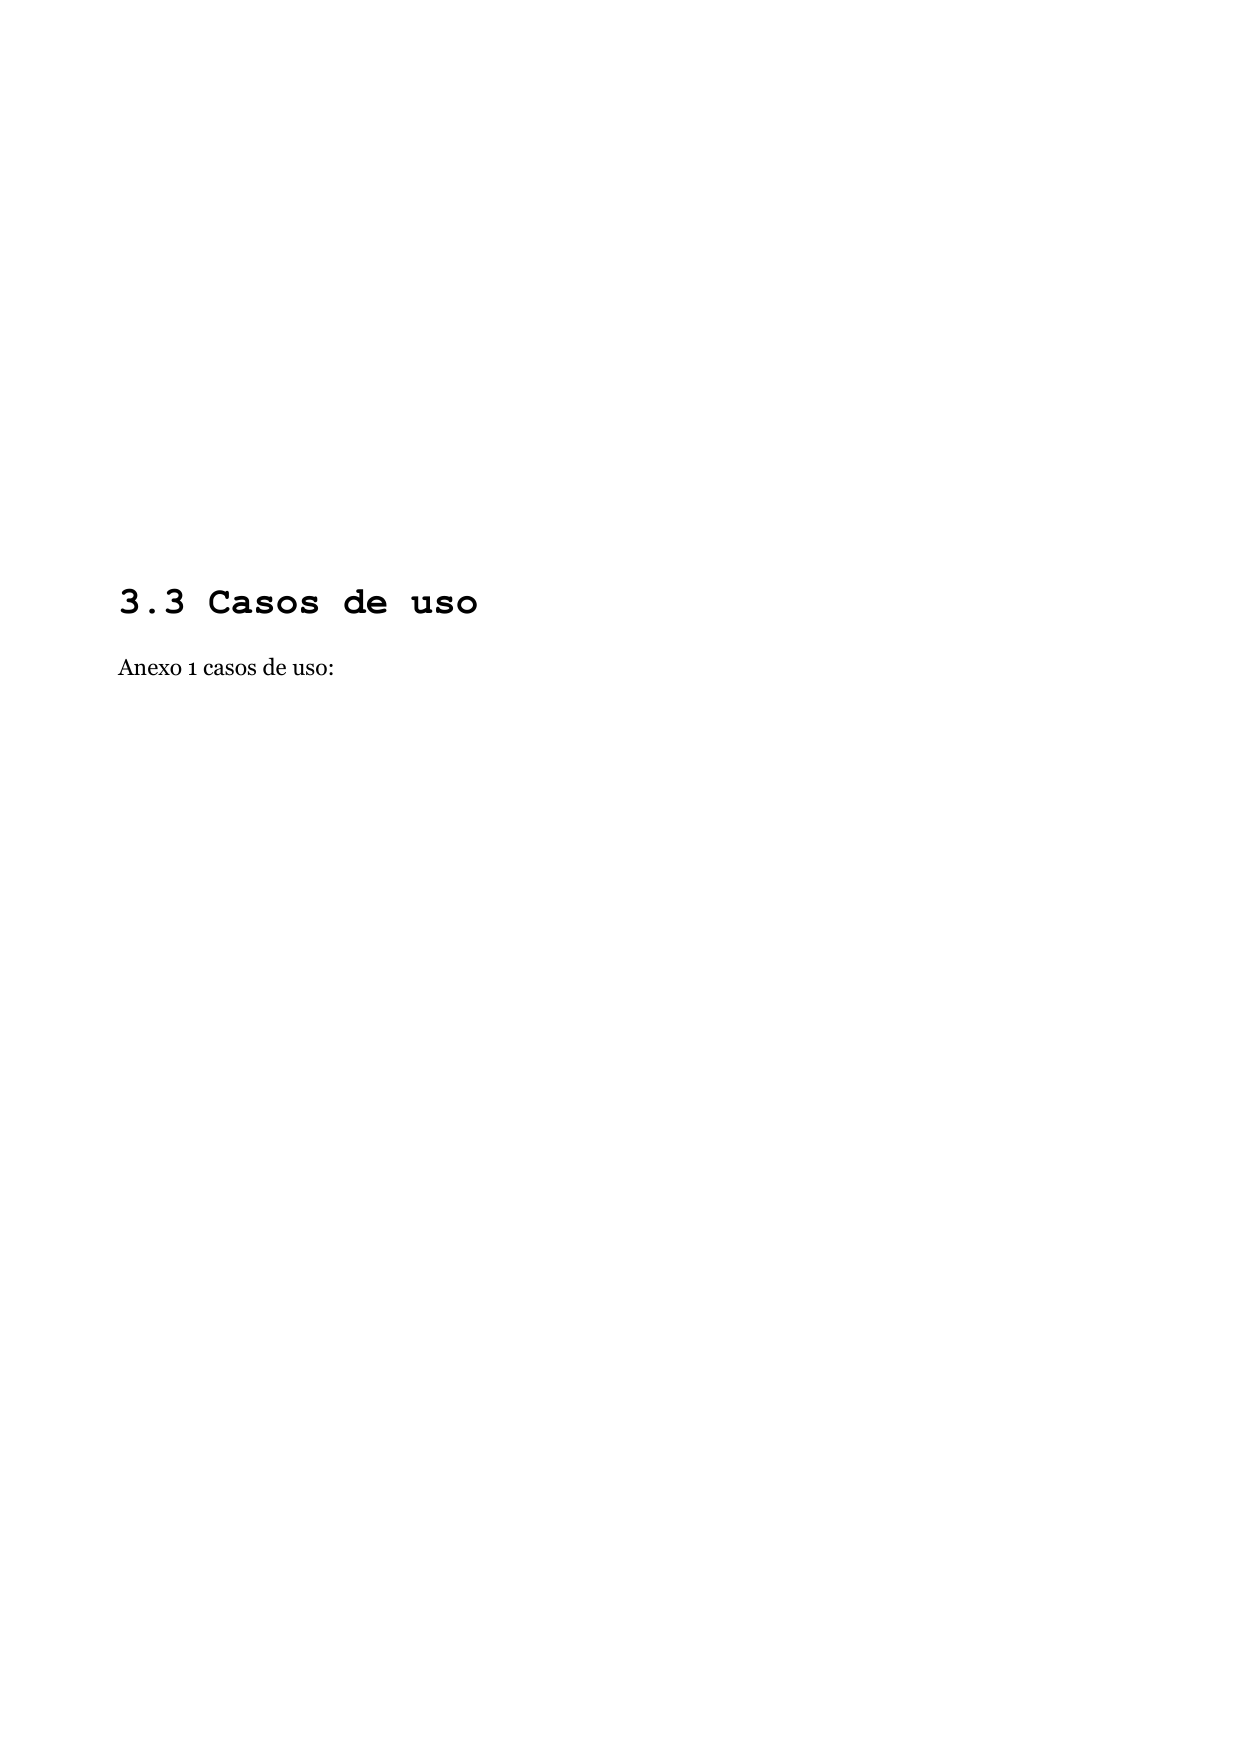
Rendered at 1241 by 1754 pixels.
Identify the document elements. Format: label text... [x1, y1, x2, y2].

text 3.3 Casos de uso [118, 583, 1122, 625]
text Anexo 1 casos de uso: [118, 655, 1122, 681]
